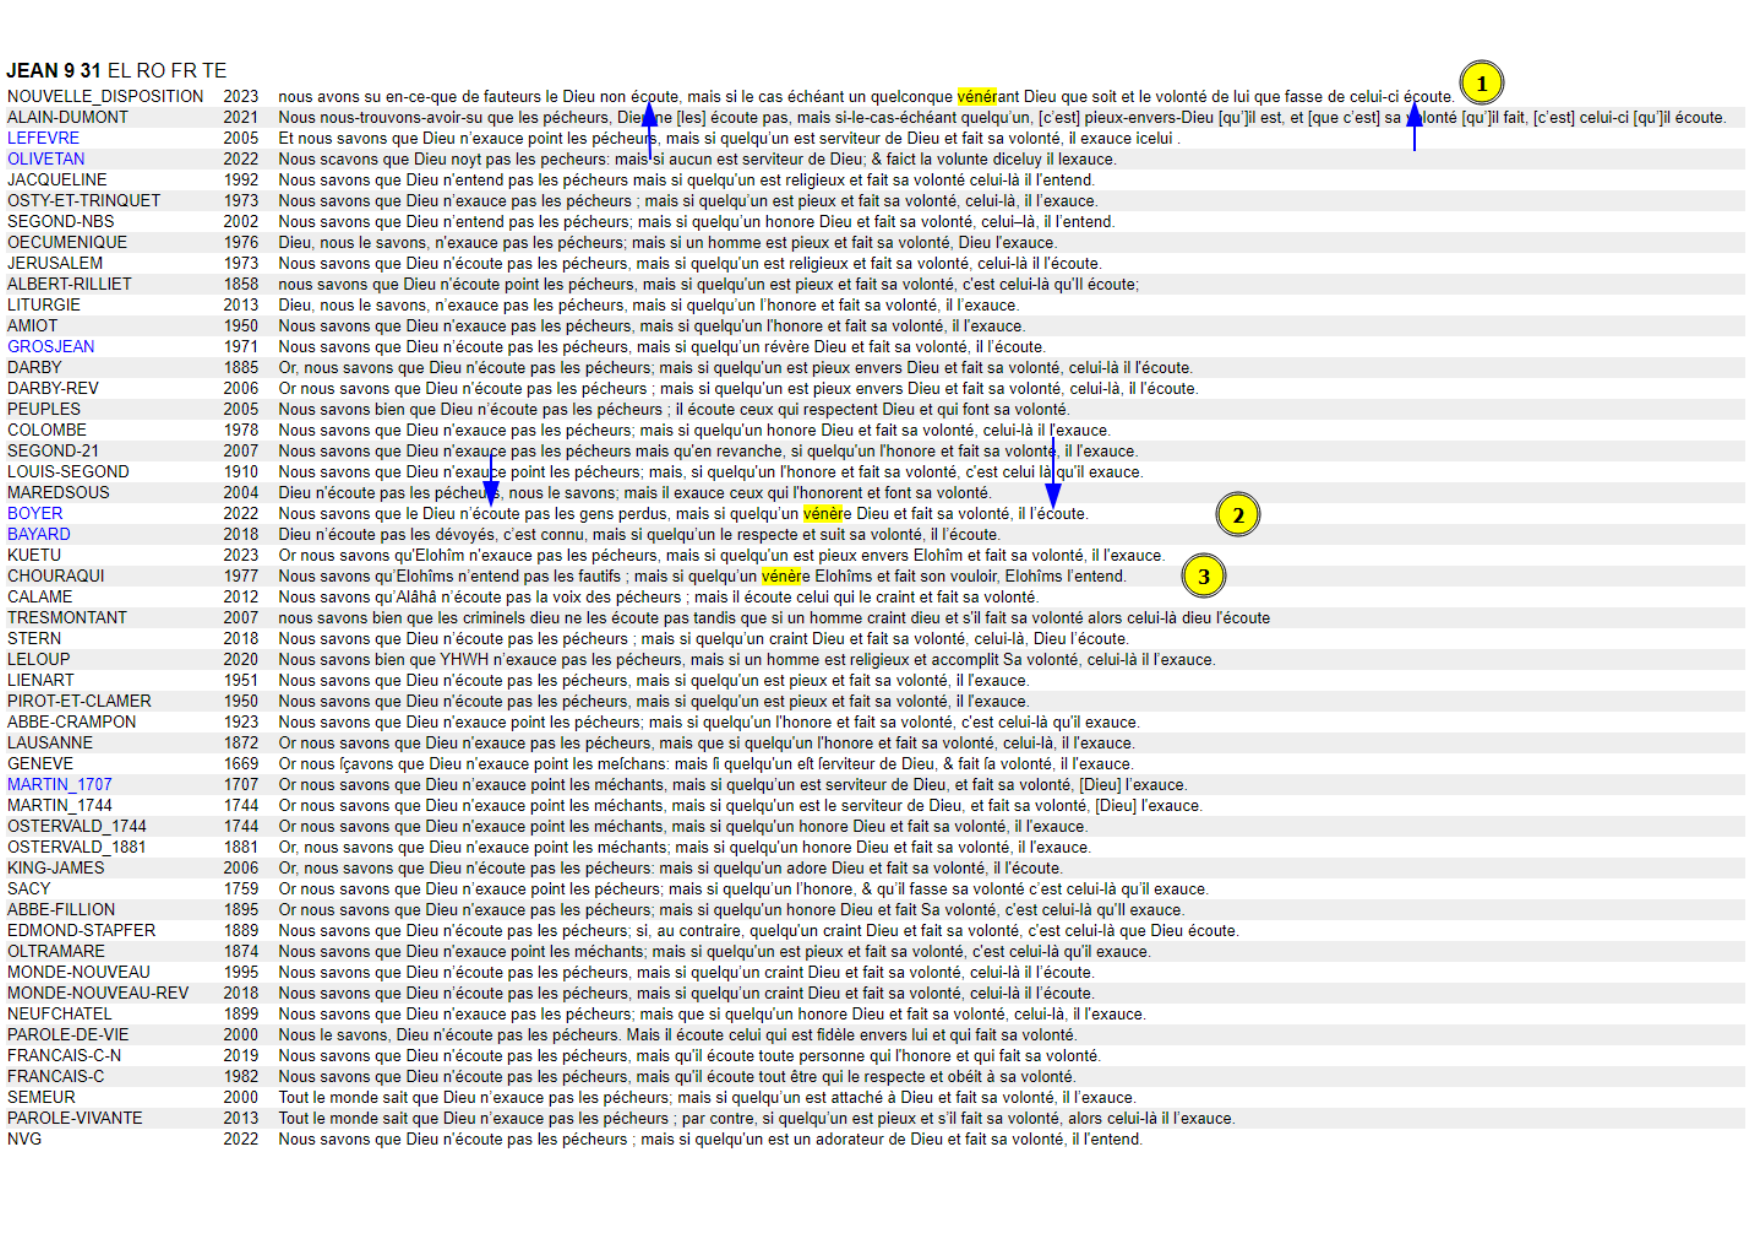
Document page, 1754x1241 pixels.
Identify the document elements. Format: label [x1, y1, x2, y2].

picture [0, 59, 1754, 1157]
